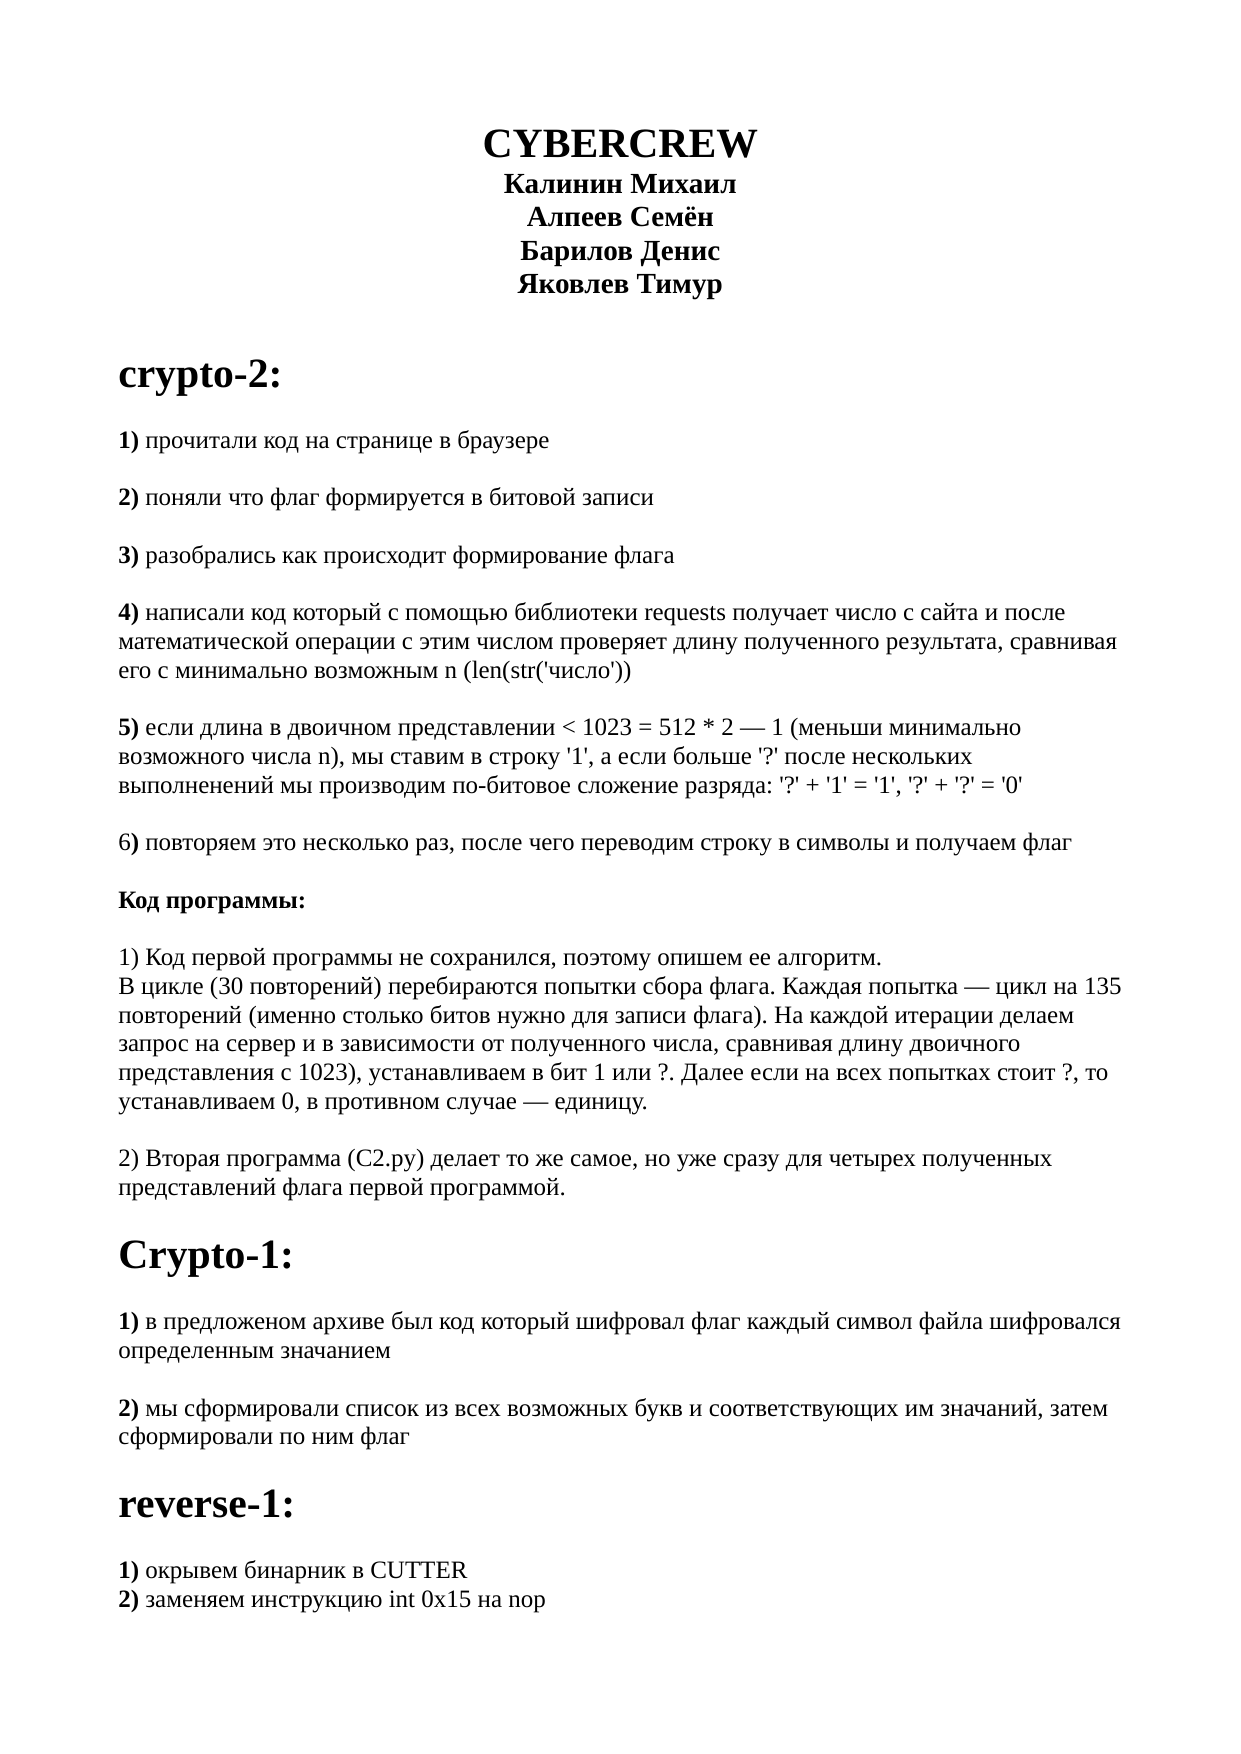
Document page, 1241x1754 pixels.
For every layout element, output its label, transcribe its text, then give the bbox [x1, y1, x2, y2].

text 2) мы сформировали список из всех возможных букв и соответствующих им значаний, затем сформировали по ним флаг [118, 1393, 1122, 1450]
text 2) Вторая программа (C2.py) делает то же самое, но уже сразу для четырех полученных представлений флага первой программой. [118, 1143, 1122, 1201]
text crypto-2: [118, 348, 1122, 396]
text 3) разобрались как происходит формирование флага [118, 540, 1122, 568]
text 1) в предложеном архиве был код который шифровал флаг каждый символ файла шифровался определенным значанием [118, 1306, 1122, 1364]
text Crypto-1: [118, 1230, 1122, 1278]
text reverse-1: [118, 1479, 1122, 1527]
text Калинин Михаил [118, 166, 1122, 199]
text 1) Код первой программы не сохранился, поэтому опишем ее алгоритм. [118, 942, 1122, 971]
text 6) повторяем это несколько раз, после чего переводим строку в символы и получаем флаг [118, 827, 1122, 856]
text 5) если длина в двоичном представлении < 1023 = 512 * 2 — 1 (меньши минимально возможного числа n), мы ставим в строку '1', а если больше '?' после нескольких выполненений мы производим по-битовое сложение разряда: '?' + '1' = '1', '?' + '?' = '0' [118, 712, 1122, 798]
text Яковлев Тимур [118, 267, 1122, 300]
text В цикле (30 повторений) перебираются попытки сбора флага. Каждая попытка — цикл на 135 повторений (именно столько битов нужно для записи флага). На каждой итерации делаем запрос на сервер и в зависимости от полученного числа, сравнивая длину двоичного представления с 1023), устанавливаем в бит 1 или ?. Далее если на всех попытках стоит ?, то устанавливаем 0, в противном случае — единицу. [118, 971, 1122, 1115]
text 2) поняли что флаг формируется в битовой записи [118, 482, 1122, 511]
text Алпеев Семён [118, 199, 1122, 233]
text 1) окрывем бинарник в CUTTER [118, 1556, 1122, 1584]
text 4) написали код который с помощью библиотеки requests получает число с сайта и после математической операции с этим числом проверяет длину полученного результата, сравнивая его с минимально возможным n (len(str('число')) [118, 597, 1122, 683]
text CYBERCREW [118, 118, 1122, 166]
text 1) прочитали код на странице в браузере [118, 425, 1122, 453]
text Код программы: [118, 885, 1122, 942]
text Барилов Денис [118, 233, 1122, 267]
text 2) заменяем инструкцию int 0x15 на nop [118, 1584, 1122, 1613]
